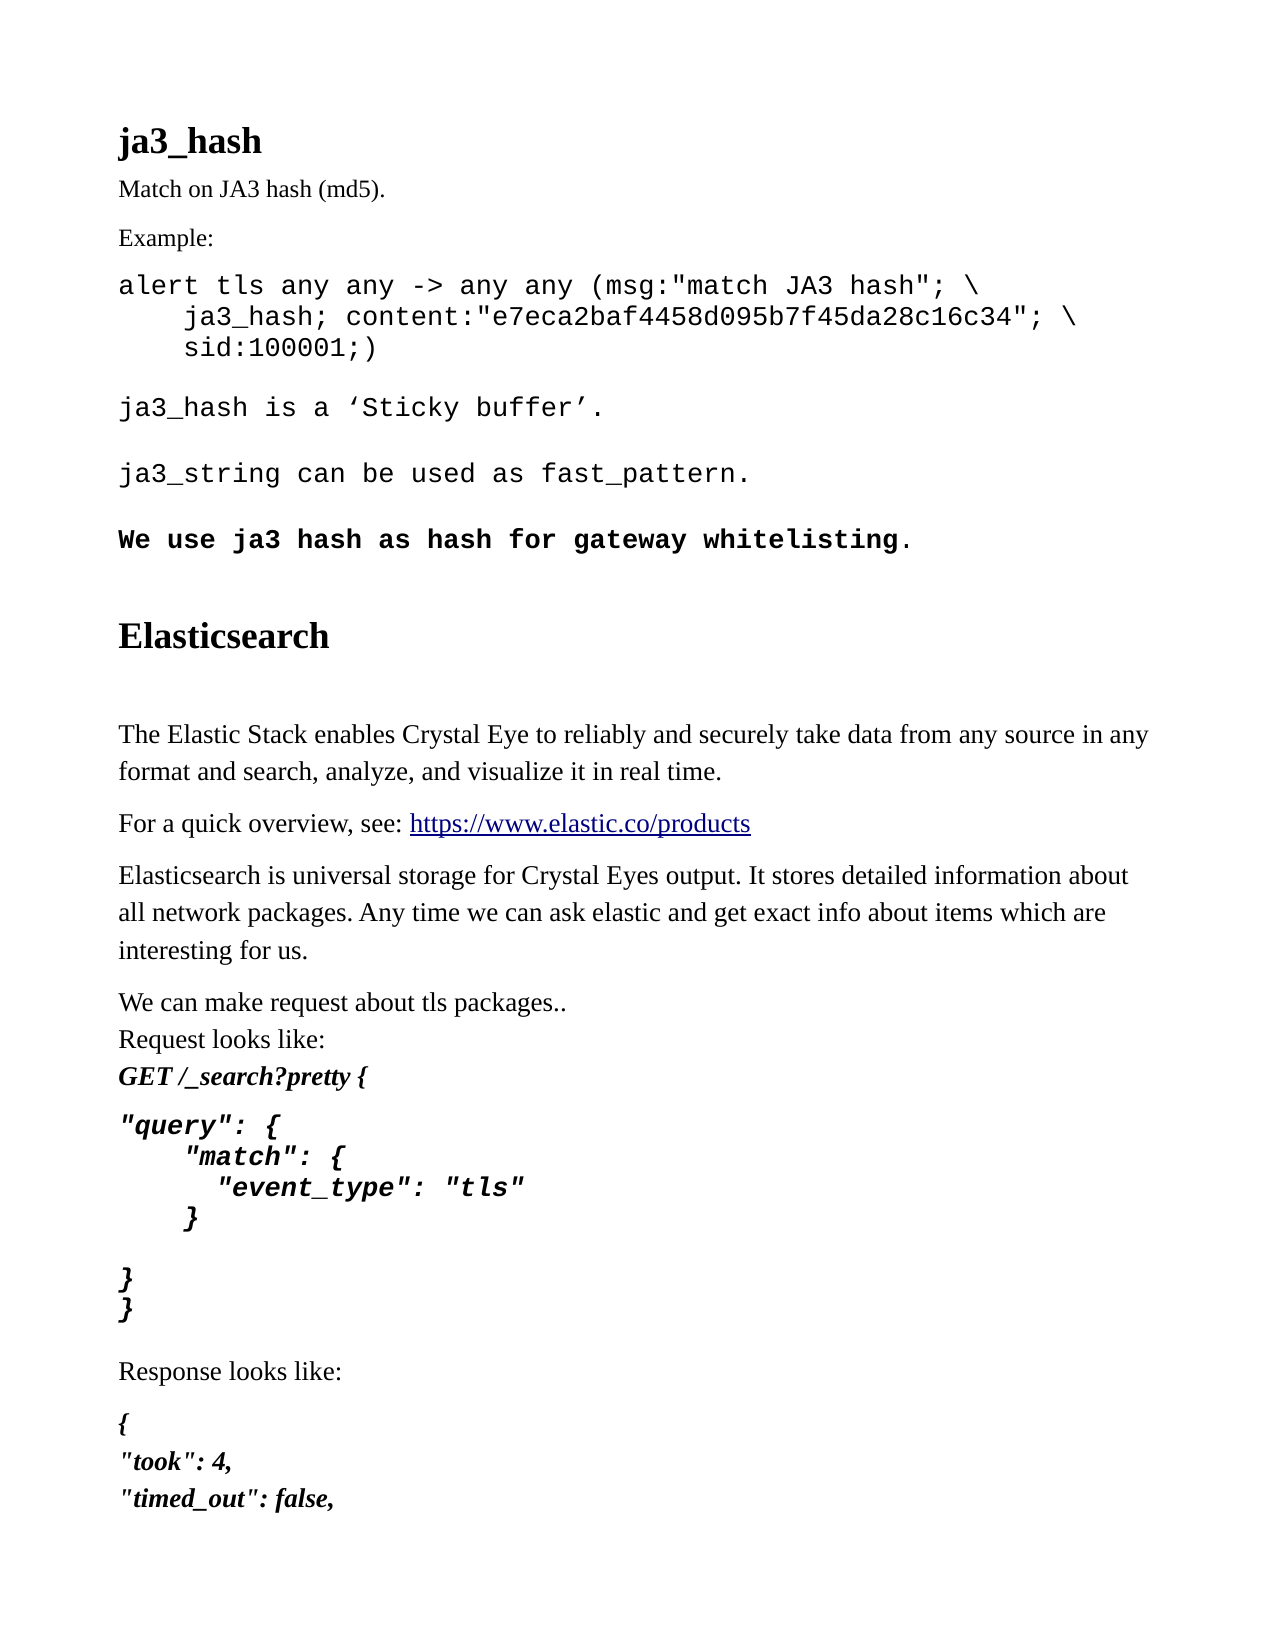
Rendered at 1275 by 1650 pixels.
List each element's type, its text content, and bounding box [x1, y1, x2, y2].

text } [118, 1204, 1157, 1235]
text sid:100001;) [118, 333, 1157, 364]
text Match on JA3 hash (md5). [118, 174, 1157, 202]
text Example: [118, 223, 1157, 252]
text { "took": 4, "timed_out": false, [118, 1407, 1157, 1513]
subtitle ja3_hash [118, 118, 1157, 161]
text "event_type": "tls" [118, 1173, 1157, 1204]
text We can make request about tls packages.. Request looks like: GET /_search?pretty { [118, 986, 1157, 1091]
text alert tls any any -> any any (msg:"match JA3 hash"; \ [118, 272, 1157, 303]
text Response looks like: [118, 1355, 1157, 1387]
text "match": { [118, 1143, 1157, 1173]
text } [118, 1264, 1157, 1295]
text "query": { [118, 1112, 1157, 1143]
text Elasticsearch is universal storage for Crystal Eyes output. It stores detailed information about all network packages. Any time we can ask elastic and get exact info about items which are interesting for us. [118, 859, 1157, 965]
text ja3_hash is a ‘Sticky buffer’. [118, 393, 1157, 424]
text We use ja3 hash as hash for gateway whitelisting. [118, 526, 1157, 557]
text ja3_string can be used as fast_pattern. [118, 460, 1157, 491]
text } [118, 1295, 1157, 1326]
text The Elastic Stack enables Crystal Eye to reliably and securely take data from any source in any format and search, analyze, and visualize it in real time. [118, 718, 1157, 787]
subtitle Elasticsearch [118, 613, 1157, 657]
text For a quick overview, see: https://www.elastic.co/products [118, 807, 1157, 838]
text ja3_hash; content:"e7eca2baf4458d095b7f45da28c16c34"; \ [118, 303, 1157, 333]
